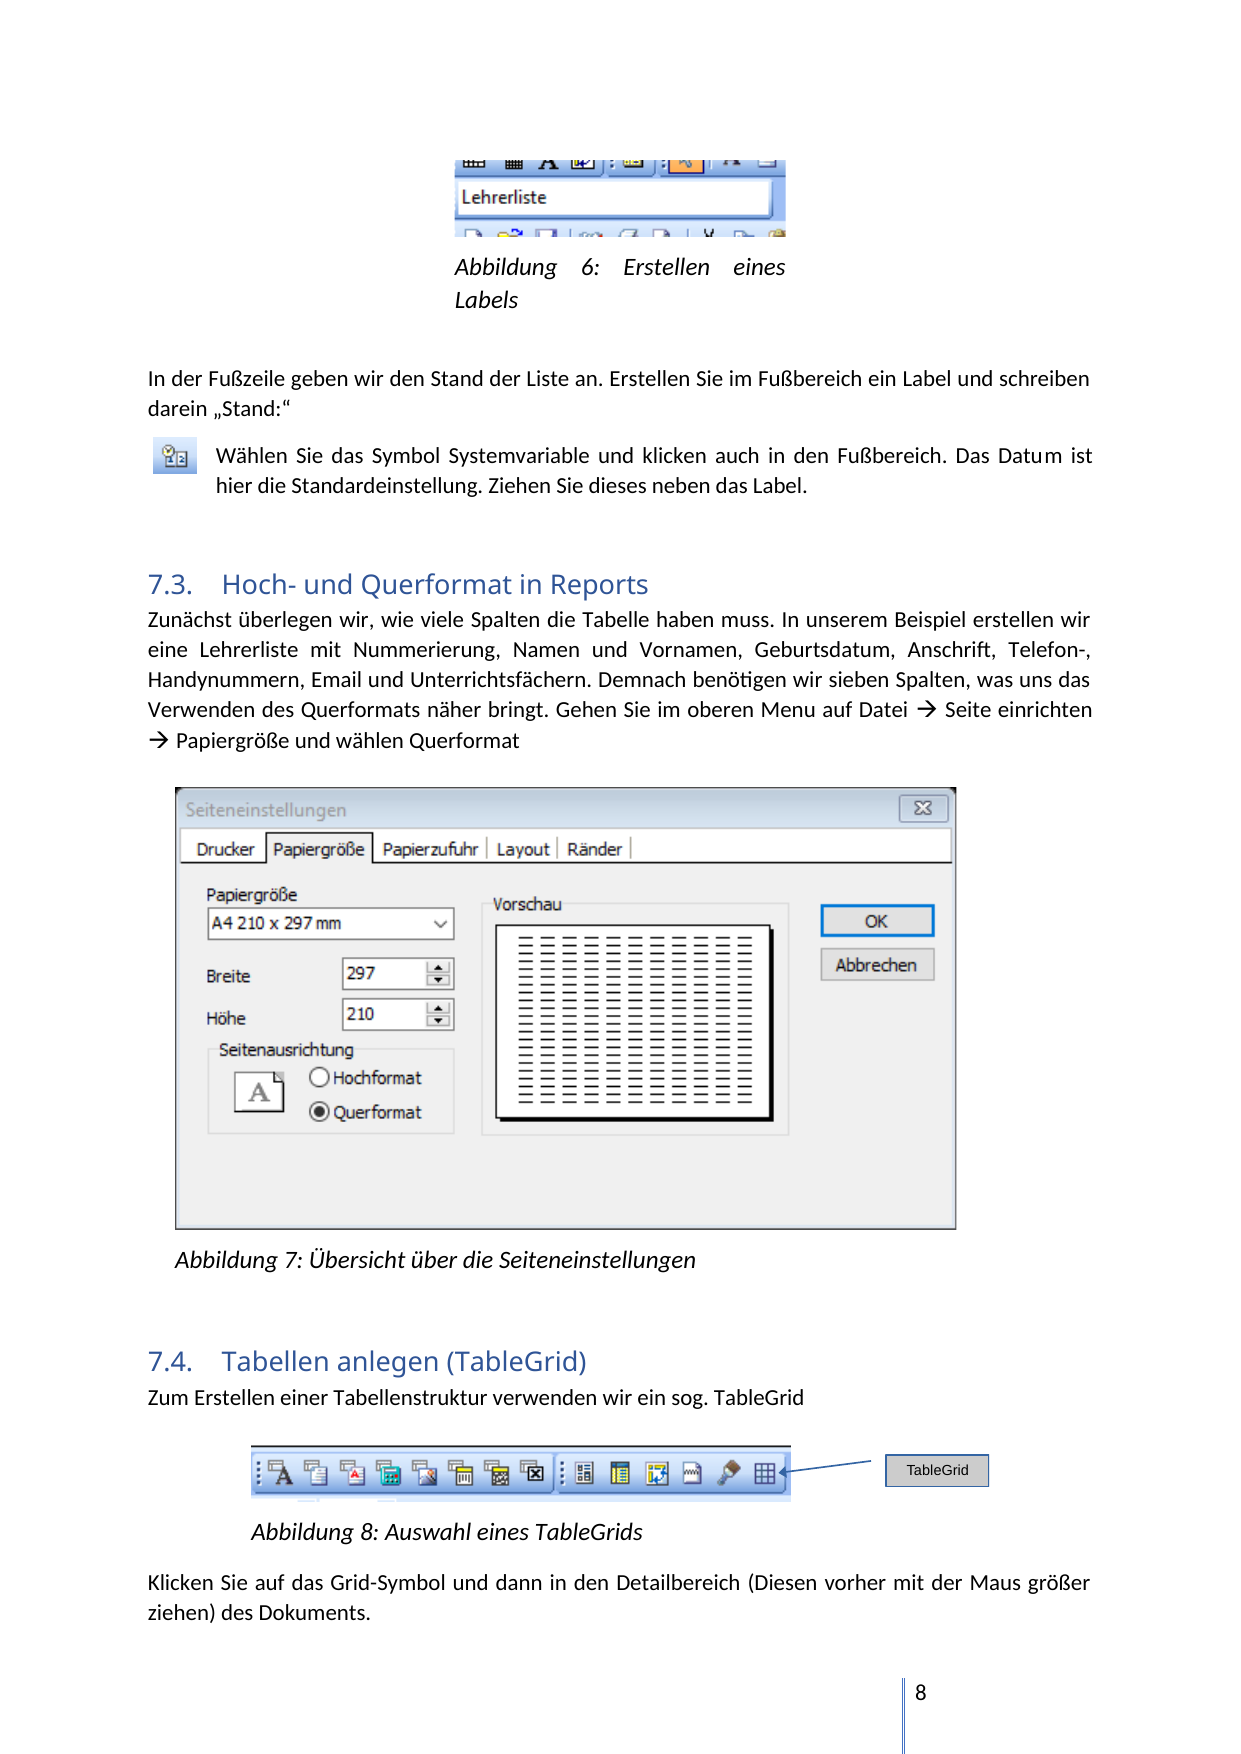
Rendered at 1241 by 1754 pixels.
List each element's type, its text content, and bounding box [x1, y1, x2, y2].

text In der Fußzeile geben wir den Stand der Liste an. Erstellen Sie im Fußbereich ein Label und schreiben darein „Stand:“ [148, 148, 1093, 206]
text Zum Erstellen einer Tabellenstruktur verwenden wir ein sog. TableGrid [148, 1166, 1093, 1194]
picture [175, 570, 957, 1013]
text Klicken Sie auf das Grid-Symbol und dann in den Detailbereich (Diesen vorher mit der Maus größer ziehen) des Dokuments. [148, 1213, 1093, 1409]
subtitle Tabellen anlegen (TableGrid) [148, 1126, 1093, 1163]
subtitle Hoch- und Querformat in Reports [148, 349, 1093, 386]
picture [153, 220, 197, 257]
text Abbildung 8: Auswahl eines TableGrids [251, 1226, 989, 1330]
text Hinzufügen weiterer Tabellenspalten: Klicken Sie mit der rechten Maustaste in ein Kästchen und wählen Column  Add. Wiederholen Sie dies in der gewünschten Anzahl der Spalten. [148, 1506, 1093, 1564]
text Wählen Sie das Symbol Systemvariable und klicken auch in den Fußbereich. Das Datum ist hier die Standardeinstellung. Ziehen Sie dieses neben das Label. [148, 225, 1093, 283]
text Abbildung 7: Übersicht über die Seiteneinstellungen [175, 1013, 956, 1058]
text Klicken Sie in die untere Zeile mit der rechten Maustaste und wählen Sie Row  Select. Danach erneut Rechtsklick und Row  Delete. Sie haben nun nur noch eine Zeile mit drei Kästchen. [148, 1428, 1093, 1487]
text Zunächst überlegen wir, wie viele Spalten die Tabelle haben muss. In unserem Beispiel erstellen wir eine Lehrerliste mit Nummerierung, Namen und Vornamen, Geburtsdatum, Anschrift, Telefon-, Handynummern, Email und Unterrichtsfächern. Demnach benötigen wir sieben Spalten, was uns das Verwenden des Querformats näher bringt. Gehen Sie im oberen Menu auf Datei  Seite einrichten  Papiergröße und wählen Querformat [148, 388, 1093, 537]
